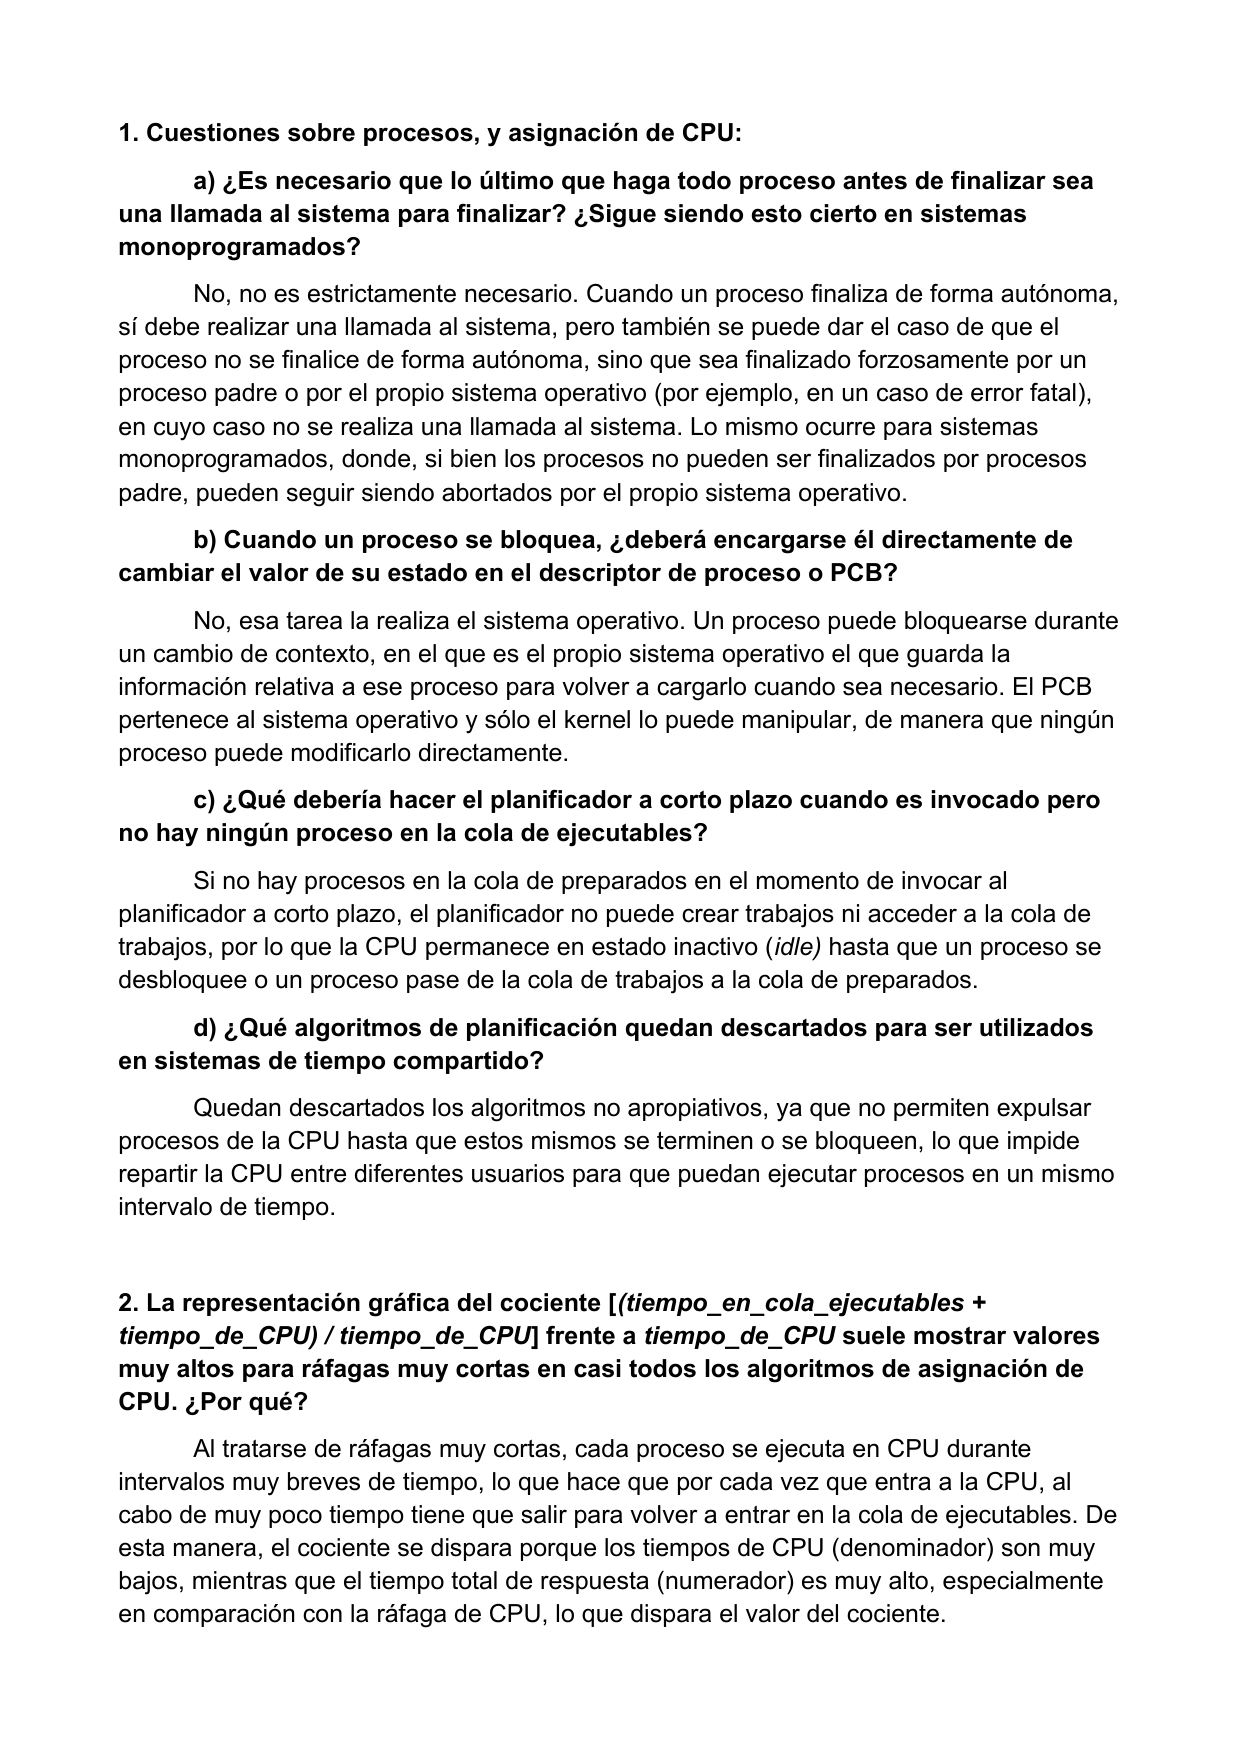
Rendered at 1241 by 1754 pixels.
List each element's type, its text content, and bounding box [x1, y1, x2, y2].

text No, no es estrictamente necesario. Cuando un proceso finaliza de forma autónoma, sí debe realizar una llamada al sistema, pero también se puede dar el caso de que el proceso no se finalice de forma autónoma, sino que sea finalizado forzosamente por un proceso padre o por el propio sistema operativo (por ejemplo, en un caso de error fatal), en cuyo caso no se realiza una llamada al sistema. Lo mismo ocurre para sistemas monoprogramados, donde, si bien los procesos no pueden ser finalizados por procesos padre, pueden seguir siendo abortados por el propio sistema operativo. [118, 279, 1122, 506]
text Si no hay procesos en la cola de preparados en el momento de invocar al planificador a corto plazo, el planificador no puede crear trabajos ni acceder a la cola de trabajos, por lo que la CPU permanece en estado inactivo (idle) hasta que un proceso se desbloquee o un proceso pase de la cola de trabajos a la cola de preparados. [118, 866, 1122, 994]
text 1. Cuestiones sobre procesos, y asignación de CPU: [118, 118, 1122, 147]
text Quedan descartados los algoritmos no apropiativos, ya que no permiten expulsar procesos de la CPU hasta que estos mismos se terminen o se bloqueen, lo que impide repartir la CPU entre diferentes usuarios para que puedan ejecutar procesos en un mismo intervalo de tiempo. [118, 1093, 1122, 1221]
text No, esa tarea la realiza el sistema operativo. Un proceso puede bloquearse durante un cambio de contexto, en el que es el propio sistema operativo el que guarda la información relativa a ese proceso para volver a cargarlo cuando sea necesario. El PCB pertenece al sistema operativo y sólo el kernel lo puede manipular, de manera que ningún proceso puede modificarlo directamente. [118, 606, 1122, 767]
text Al tratarse de ráfagas muy cortas, cada proceso se ejecuta en CPU durante intervalos muy breves de tiempo, lo que hace que por cada vez que entra a la CPU, al cabo de muy poco tiempo tiene que salir para volver a entrar en la cola de ejecutables. De esta manera, el cociente se dispara porque los tiempos de CPU (denominador) son muy bajos, mientras que el tiempo total de respuesta (numerador) es muy alto, especialmente en comparación con la ráfaga de CPU, lo que dispara el valor del cociente. [118, 1434, 1122, 1628]
text c) ¿Qué debería hacer el planificador a corto plazo cuando es invocado pero no hay ningún proceso en la cola de ejecutables? [118, 785, 1122, 847]
text a) ¿Es necesario que lo último que haga todo proceso antes de finalizar sea una llamada al sistema para finalizar? ¿Sigue siendo esto cierto en sistemas monoprogramados? [118, 166, 1122, 261]
text d) ¿Qué algoritmos de planificación quedan descartados para ser utilizados en sistemas de tiempo compartido? [118, 1013, 1122, 1074]
text 2. La representación gráfica del cociente [(tiempo_en_cola_ejecutables + tiempo_de_CPU) / tiempo_de_CPU] frente a tiempo_de_CPU suele mostrar valores muy altos para ráfagas muy cortas en casi todos los algoritmos de asignación de CPU. ¿Por qué? [118, 1288, 1122, 1415]
text b) Cuando un proceso se bloquea, ¿deberá encargarse él directamente de cambiar el valor de su estado en el descriptor de proceso o PCB? [118, 525, 1122, 587]
